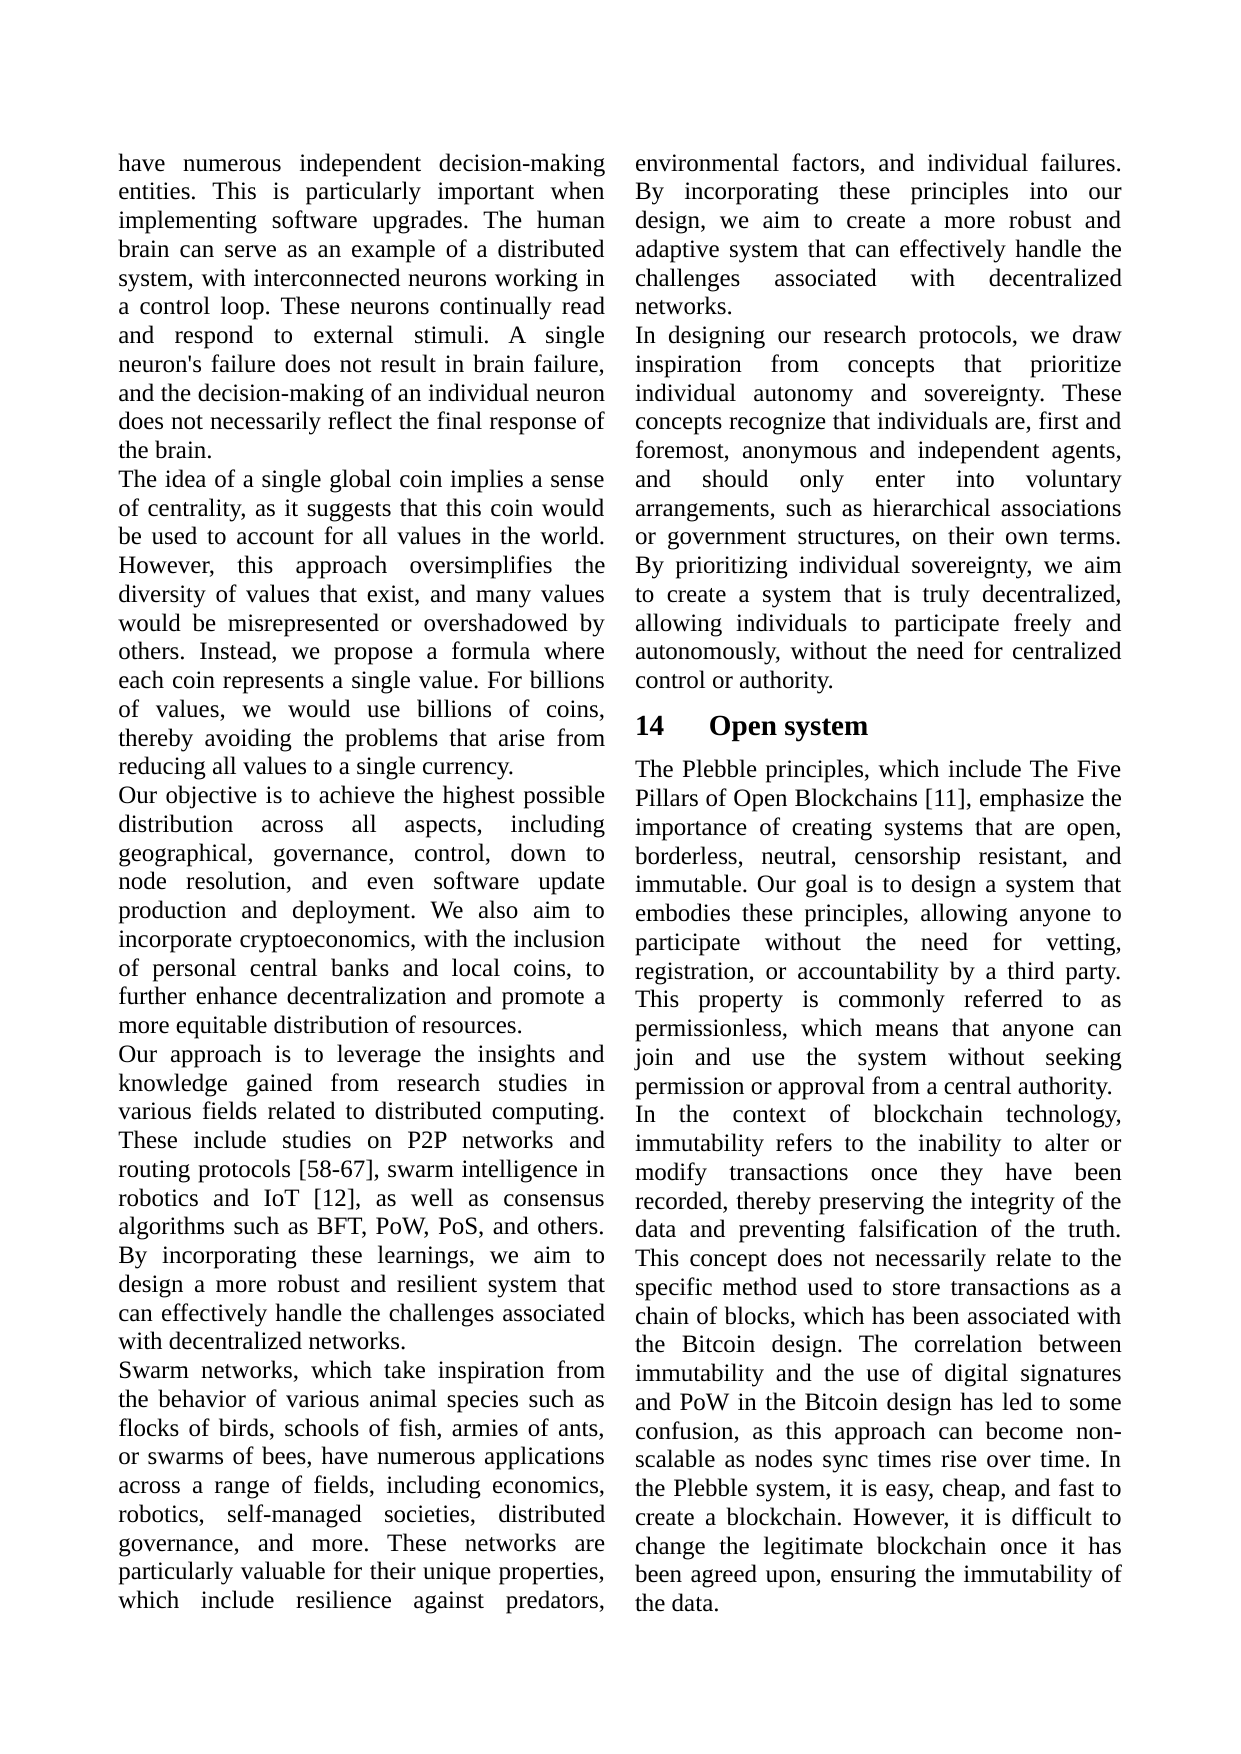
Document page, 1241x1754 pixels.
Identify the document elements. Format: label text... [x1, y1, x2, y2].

text The idea of a single global coin implies a sense of centrality, as it suggests that this coin would be used to account for all values in the world. However, this approach oversimplifies the diversity of values that exist, and many values would be misrepresented or overshadowed by others. Instead, we propose a formula where each coin represents a single value. For billions of values, we would use billions of coins, thereby avoiding the problems that arise from reducing all values to a single currency. [118, 464, 605, 780]
text have numerous independent decision-making entities. This is particularly important when implementing software upgrades. The human brain can serve as an example of a distributed system, with interconnected neurons working in a control loop. These neurons continually read and respond to external stimuli. A single neuron's failure does not result in brain failure, and the decision-making of an individual neuron does not necessarily reflect the final response of the brain. [118, 148, 605, 464]
text Our objective is to achieve the highest possible distribution across all aspects, including geographical, governance, control, down to node resolution, and even software update production and deployment. We also aim to incorporate cryptoeconomics, with the inclusion of personal central banks and local coins, to further enhance decentralization and promote a more equitable distribution of resources. [118, 780, 605, 1039]
text In the context of blockchain technology, immutability refers to the inability to alter or modify transactions once they have been recorded, thereby preserving the integrity of the data and preventing falsification of the truth. This concept does not necessarily relate to the specific method used to store transactions as a chain of blocks, which has been associated with the Bitcoin design. The correlation between immutability and the use of digital signatures and PoW in the Bitcoin design has led to some confusion, as this approach can become non-scalable as nodes sync times rise over time. In the Plebble system, it is easy, cheap, and fast to create a blockchain. However, it is difficult to change the legitimate blockchain once it has been agreed upon, ensuring the immutability of the data. [635, 1099, 1122, 1617]
text In designing our research protocols, we draw inspiration from concepts that prioritize individual autonomy and sovereignty. These concepts recognize that individuals are, first and foremost, anonymous and independent agents, and should only enter into voluntary arrangements, such as hierarchical associations or government structures, on their own terms. By prioritizing individual sovereignty, we aim to create a system that is truly decentralized, allowing individuals to participate freely and autonomously, without the need for centralized control or authority. [635, 320, 1122, 694]
text Our approach is to leverage the insights and knowledge gained from research studies in various fields related to distributed computing. These include studies on P2P networks and routing protocols [58-67], swarm intelligence in robotics and IoT [12], as well as consensus algorithms such as BFT, PoW, PoS, and others. By incorporating these learnings, we aim to design a more robust and resilient system that can effectively handle the challenges associated with decentralized networks. [118, 1039, 605, 1355]
text environmental factors, and individual failures. By incorporating these principles into our design, we aim to create a more robust and adaptive system that can effectively handle the challenges associated with decentralized networks. [635, 148, 1122, 320]
text The Plebble principles, which include The Five Pillars of Open Blockchains [11], emphasize the importance of creating systems that are open, borderless, neutral, censorship resistant, and immutable. Our goal is to design a system that embodies these principles, allowing anyone to participate without the need for vetting, registration, or accountability by a third party. This property is commonly referred to as permissionless, which means that anyone can join and use the system without seeking permission or approval from a central authority. [635, 754, 1122, 1099]
text Swarm networks, which take inspiration from the behavior of various animal species such as flocks of birds, schools of fish, armies of ants, or swarms of bees, have numerous applications across a range of fields, including economics, robotics, self-managed societies, distributed governance, and more. These networks are particularly valuable for their unique properties, which include resilience against predators, [118, 1355, 605, 1614]
subtitle Open system [635, 708, 1122, 742]
